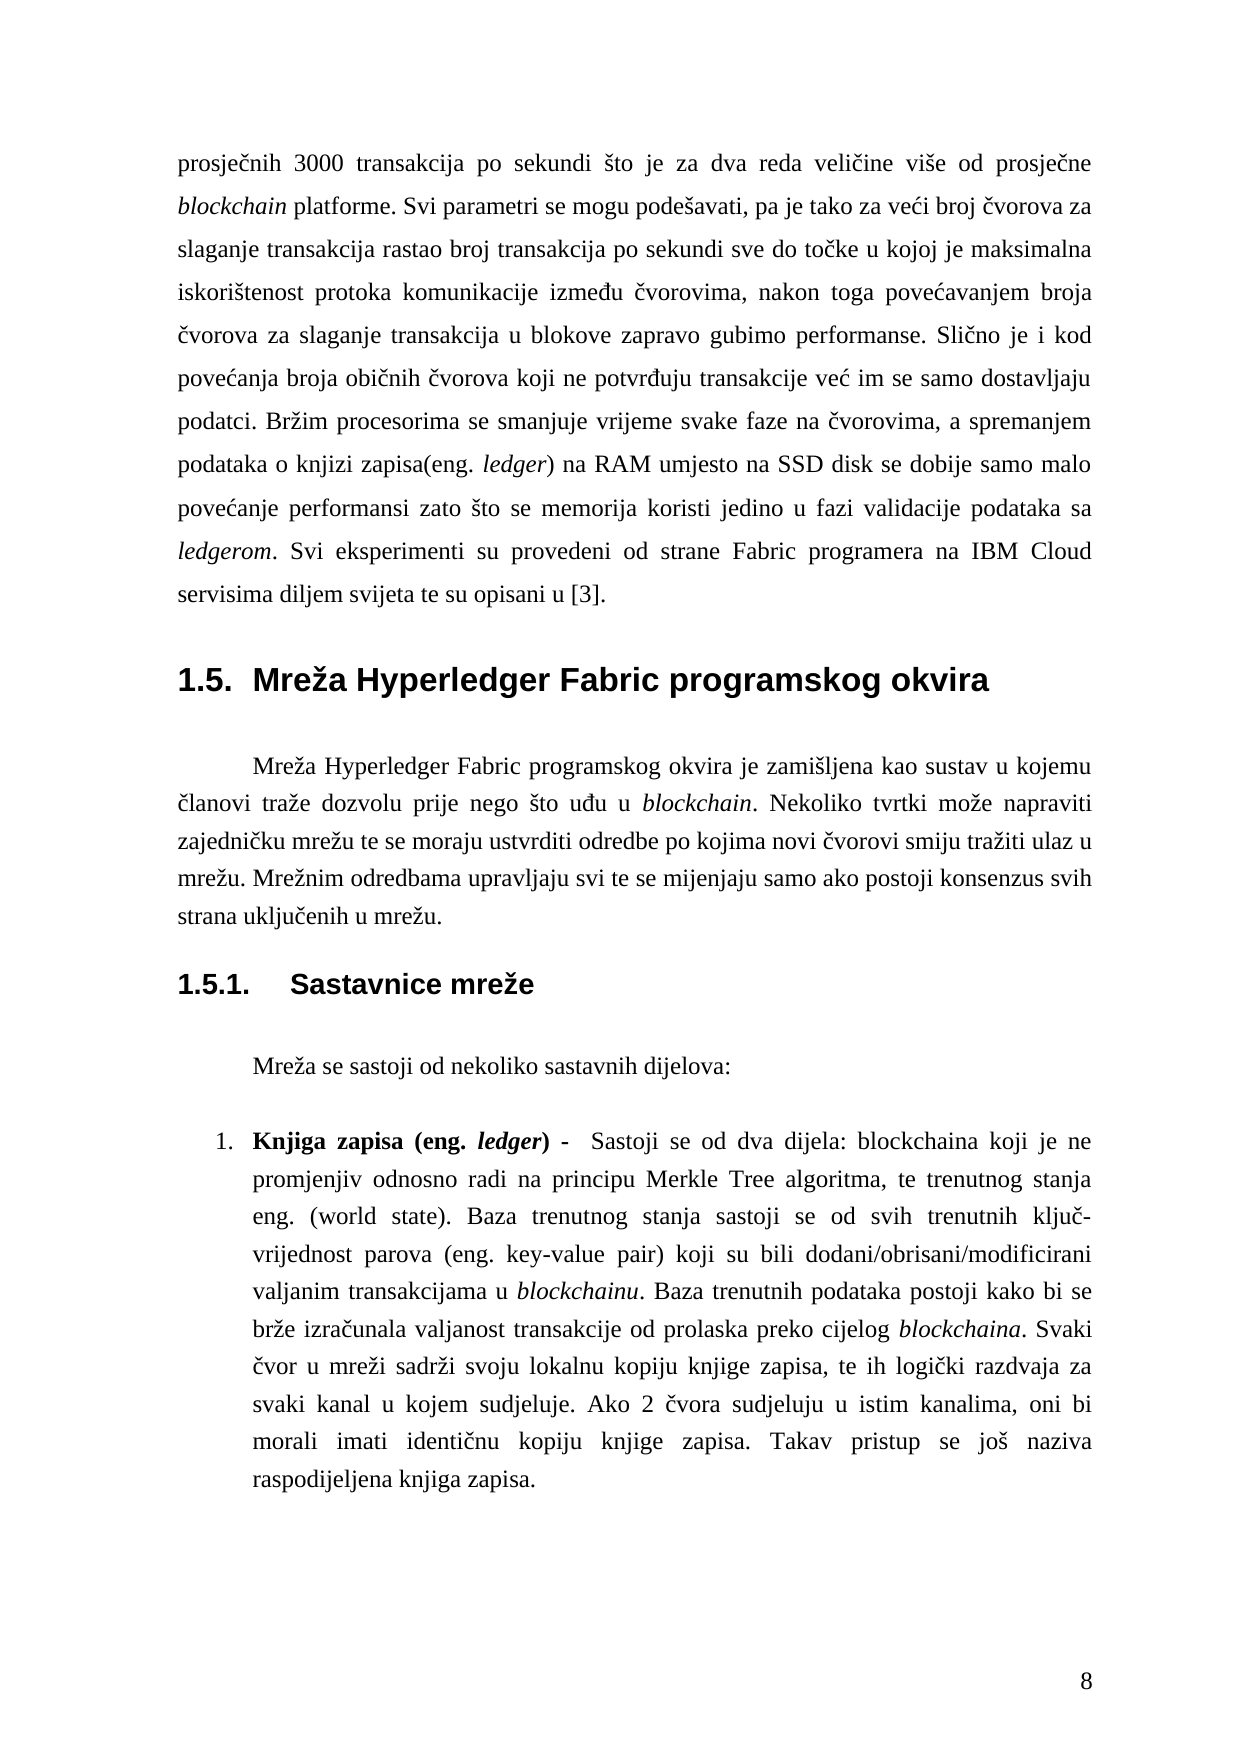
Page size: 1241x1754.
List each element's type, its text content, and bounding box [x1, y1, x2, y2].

text Mreža se sastoji od nekoliko sastavnih dijelova: [177, 1042, 1092, 1080]
text prosječnih 3000 transakcija po sekundi što je za dva reda veličine više od prosječne blockchain platforme. Svi parametri se mogu podešavati, pa je tako za veći broj čvorova za slaganje transakcija rastao broj transakcija po sekundi sve do točke u kojoj je maksimalna iskorištenost protoka komunikacije između čvorovima, nakon toga povećavanjem broja čvorova za slaganje transakcija u blokove zapravo gubimo performanse. Slično je i kod povećanja broja običnih čvorova koji ne potvrđuju transakcije već im se samo dostavljaju podatci. Bržim procesorima se smanjuje vrijeme svake faze na čvorovima, a spremanjem podataka o knjizi zapisa(eng. ledger) na RAM umjesto na SSD disk se dobije samo malo povećanje performansi zato što se memorija koristi jedino u fazi validacije podataka sa ledgerom. Svi eksperimenti su provedeni od strane Fabric programera na IBM Cloud servisima diljem svijeta te su opisani u [3]. [177, 148, 1092, 608]
text Mreža Hyperledger Fabric programskog okvira je zamišljena kao sustav u kojemu članovi traže dozvolu prije nego što uđu u blockchain. Nekoliko tvrtki može napraviti zajedničku mrežu te se moraju ustvrditi odredbe po kojima novi čvorovi smiju tražiti ulaz u mrežu. Mrežnim odredbama upravljaju svi te se mijenjaju samo ako postoji konsenzus svih strana uključenih u mrežu. [177, 742, 1092, 930]
list Knjiga zapisa (eng. ledger) - Sastoji se od dva dijela: blockchaina koji je ne promjenjiv odnosno radi na principu Merkle Tree algoritma, te trenutnog stanja eng. (world state). Baza trenutnog stanja sastoji se od svih trenutnih ključ-vrijednost parova (eng. key-value pair) koji su bili dodani/obrisani/modificirani valjanim transakcijama u blockchainu. Baza trenutnih podataka postoji kako bi se brže izračunala valjanost transakcije od prolaska preko cijelog blockchaina. Svaki čvor u mreži sadrži svoju lokalnu kopiju knjige zapisa, te ih logički razdvaja za svaki kanal u kojem sudjeluje. Ako 2 čvora sudjeluju u istim kanalima, oni bi morali imati identičnu kopiju knjige zapisa. Takav pristup se još naziva raspodijeljena knjiga zapisa. [215, 1117, 1092, 1492]
subtitle Mreža Hyperledger Fabric programskog okvira [177, 659, 1092, 698]
subtitle Sastavnice mreže [177, 967, 1092, 1001]
